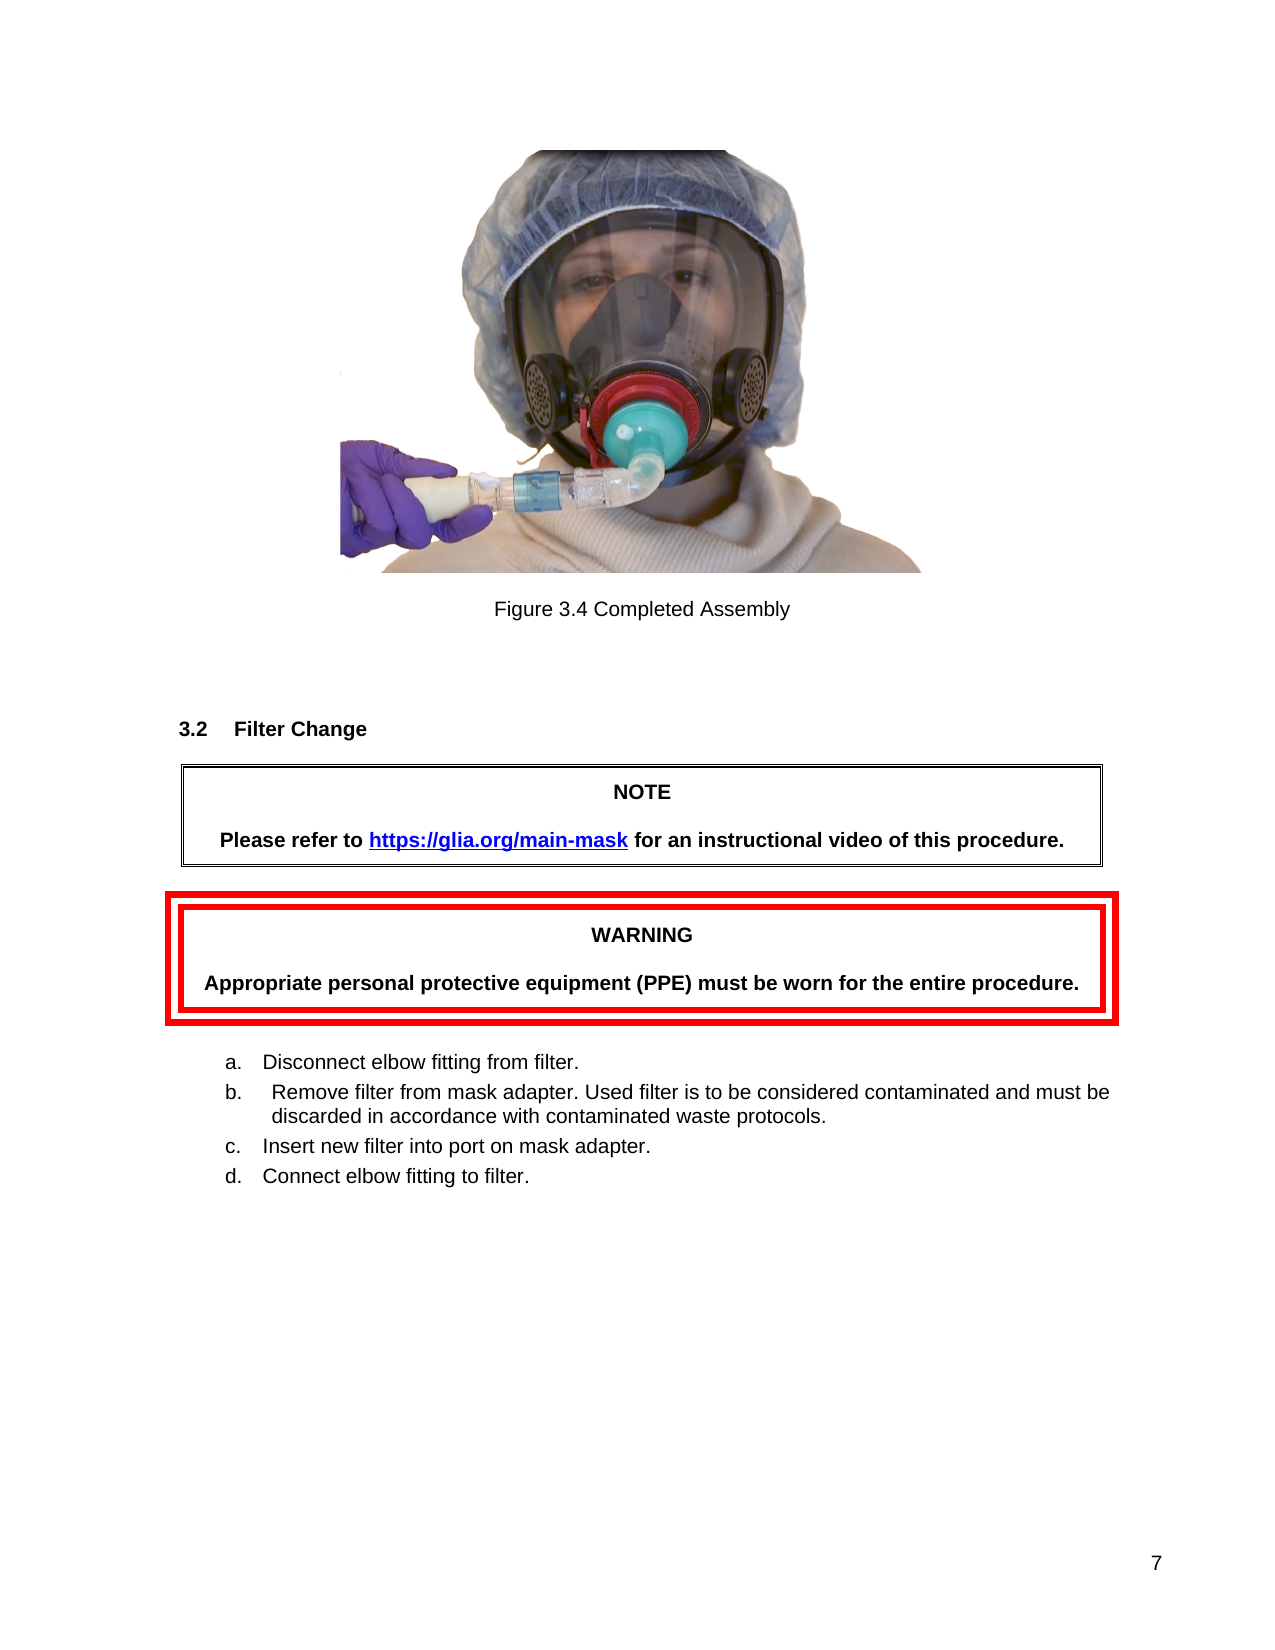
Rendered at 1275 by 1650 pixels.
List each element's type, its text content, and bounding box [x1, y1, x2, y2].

list Remove filter from mask adapter. Used filter is to be considered contaminated and must be discarded in accordance with contaminated waste protocols. [225, 1080, 1162, 1128]
list Connect elbow fitting to filter. [225, 1164, 1162, 1188]
text NOTE [184, 768, 1100, 804]
text Please refer to https://glia.org/main-mask for an instructional video of this procedure. [184, 812, 1100, 864]
text WARNING [171, 898, 1112, 939]
list Disconnect elbow fitting from filter. [225, 1050, 1162, 1074]
text Appropriate personal protective equipment (PPE) must be worn for the entire procedure. [171, 939, 1112, 1019]
list Insert new filter into port on mask adapter. [225, 1134, 1162, 1158]
picture [340, 150, 944, 573]
subtitle Filter Change [178, 716, 1162, 740]
text Figure 3.4 Completed Assembly [121, 597, 1162, 621]
